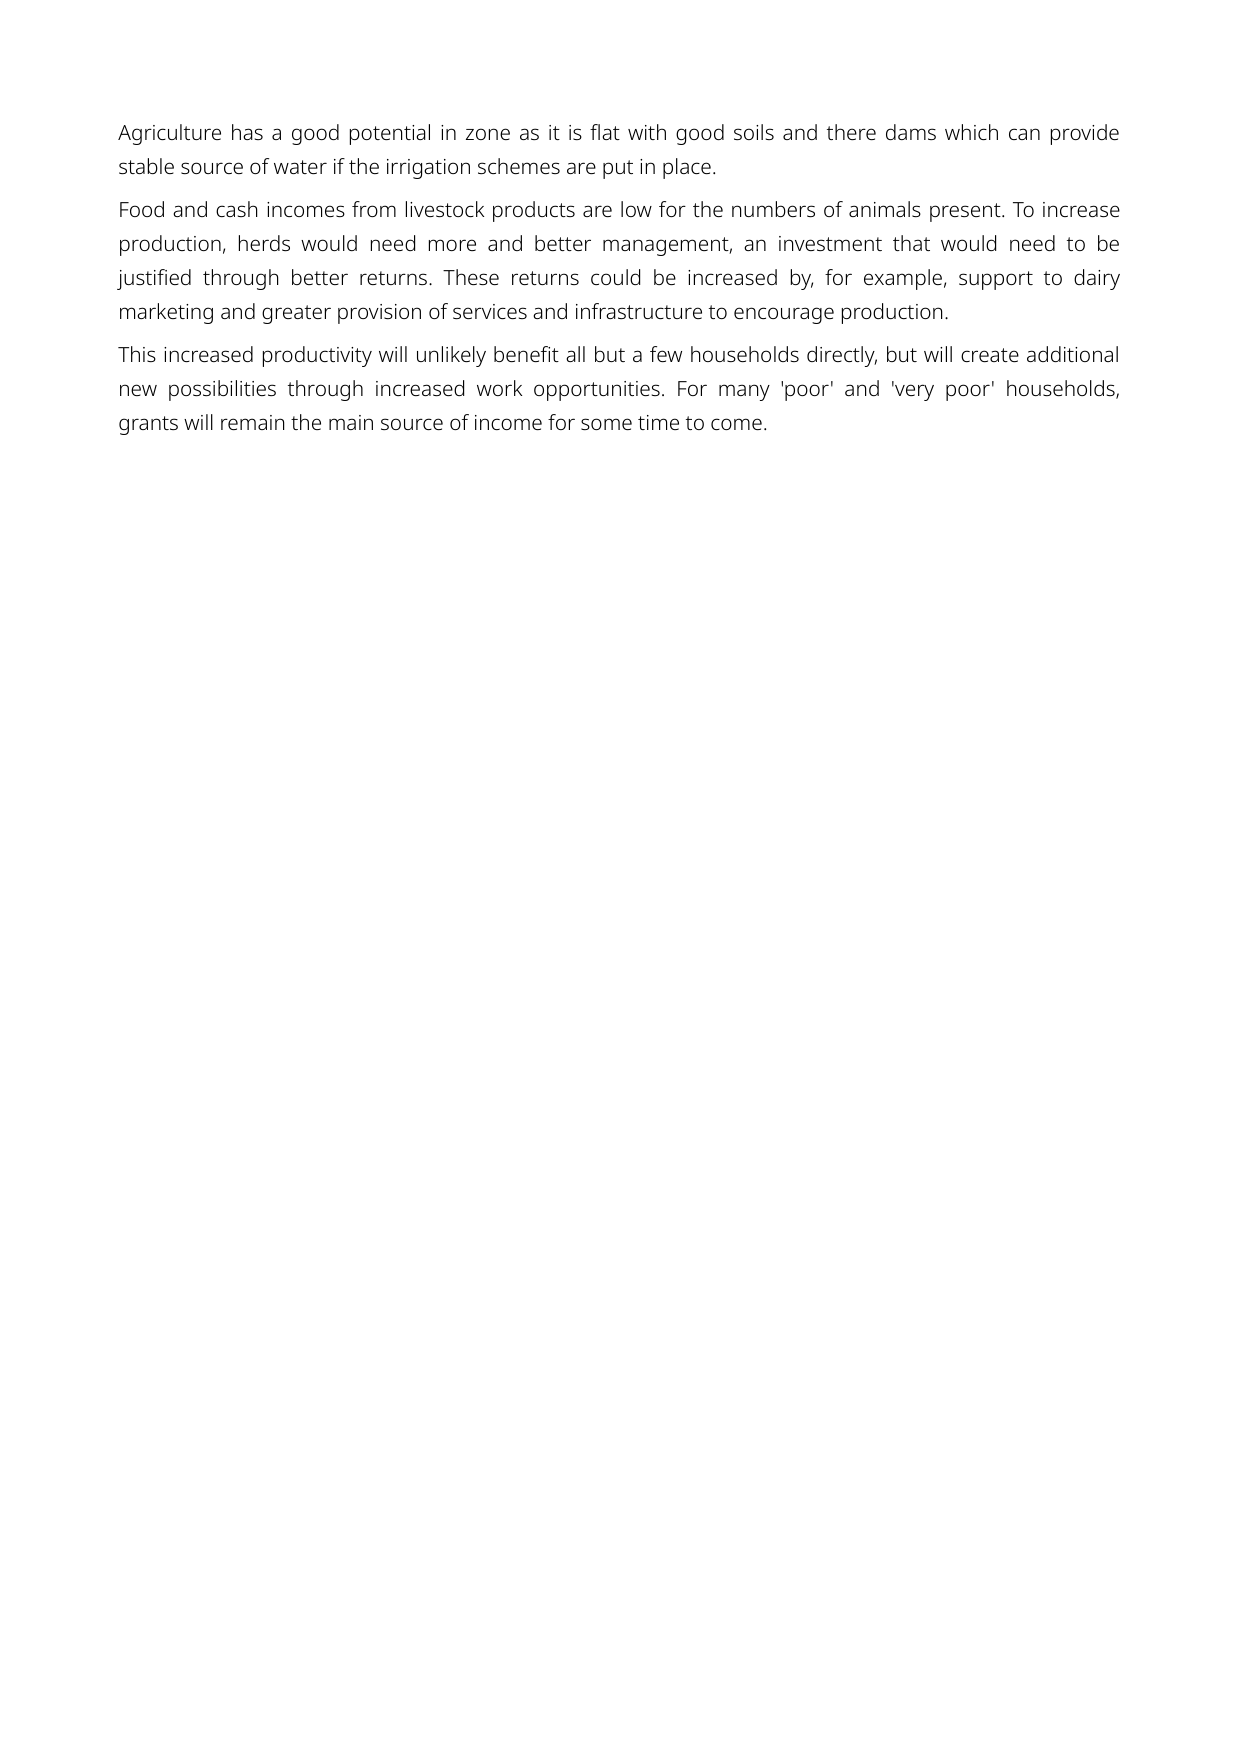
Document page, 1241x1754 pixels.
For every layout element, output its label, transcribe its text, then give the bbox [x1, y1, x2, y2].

text This increased productivity will unlikely benefit all but a few households directly, but will create additional new possibilities through increased work opportunities. For many 'poor' and 'very poor' households, grants will remain the main source of income for some time to come. [118, 340, 1122, 437]
text Agriculture has a good potential in zone as it is flat with good soils and there dams which can provide stable source of water if the irrigation schemes are put in place. [118, 118, 1122, 181]
text Food and cash incomes from livestock products are low for the numbers of animals present. To increase production, herds would need more and better management, an investment that would need to be justified through better returns. These returns could be increased by, for example, support to dairy marketing and greater provision of services and infrastructure to encourage production. [118, 195, 1122, 326]
